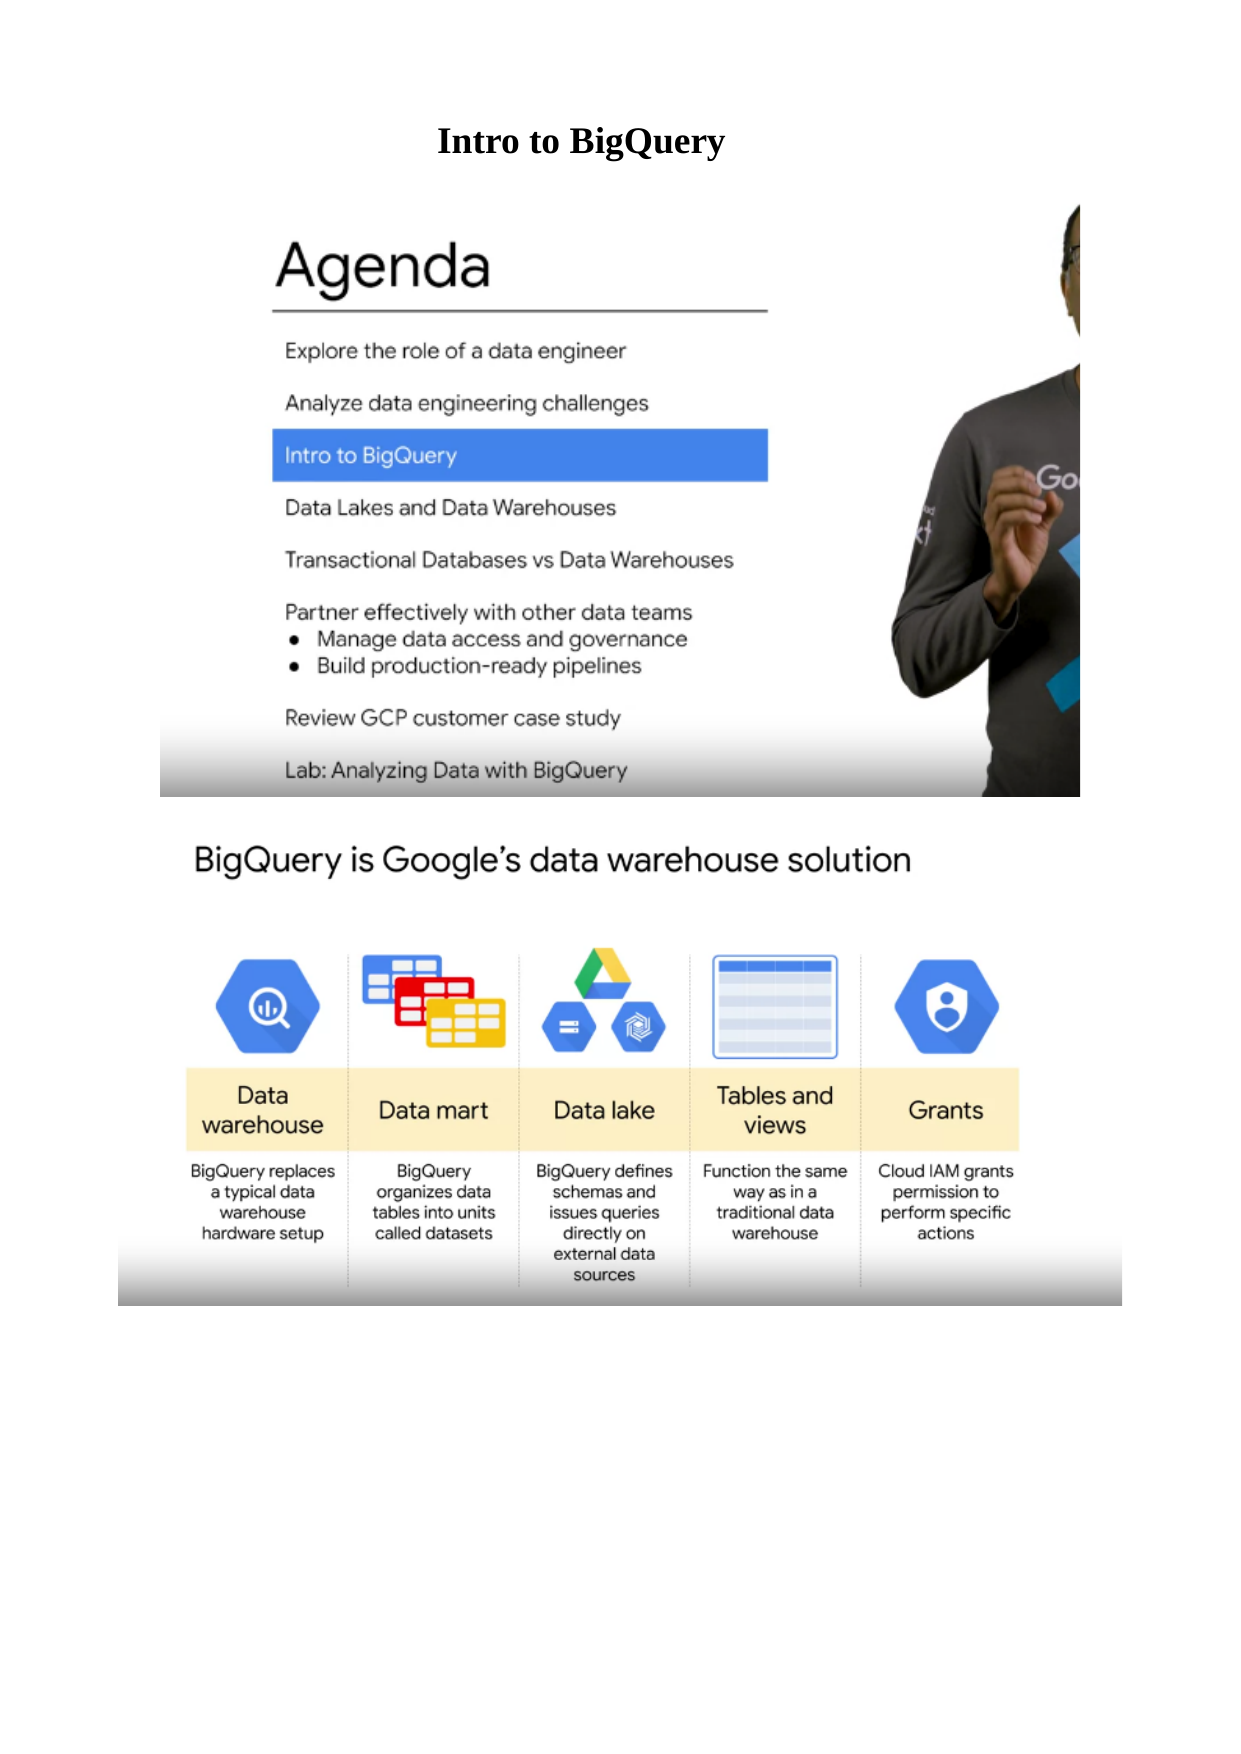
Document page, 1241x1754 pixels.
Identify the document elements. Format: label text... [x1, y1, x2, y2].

picture [118, 825, 1123, 1306]
subtitle Intro to BigQuery [118, 118, 1122, 161]
picture [160, 202, 1081, 797]
